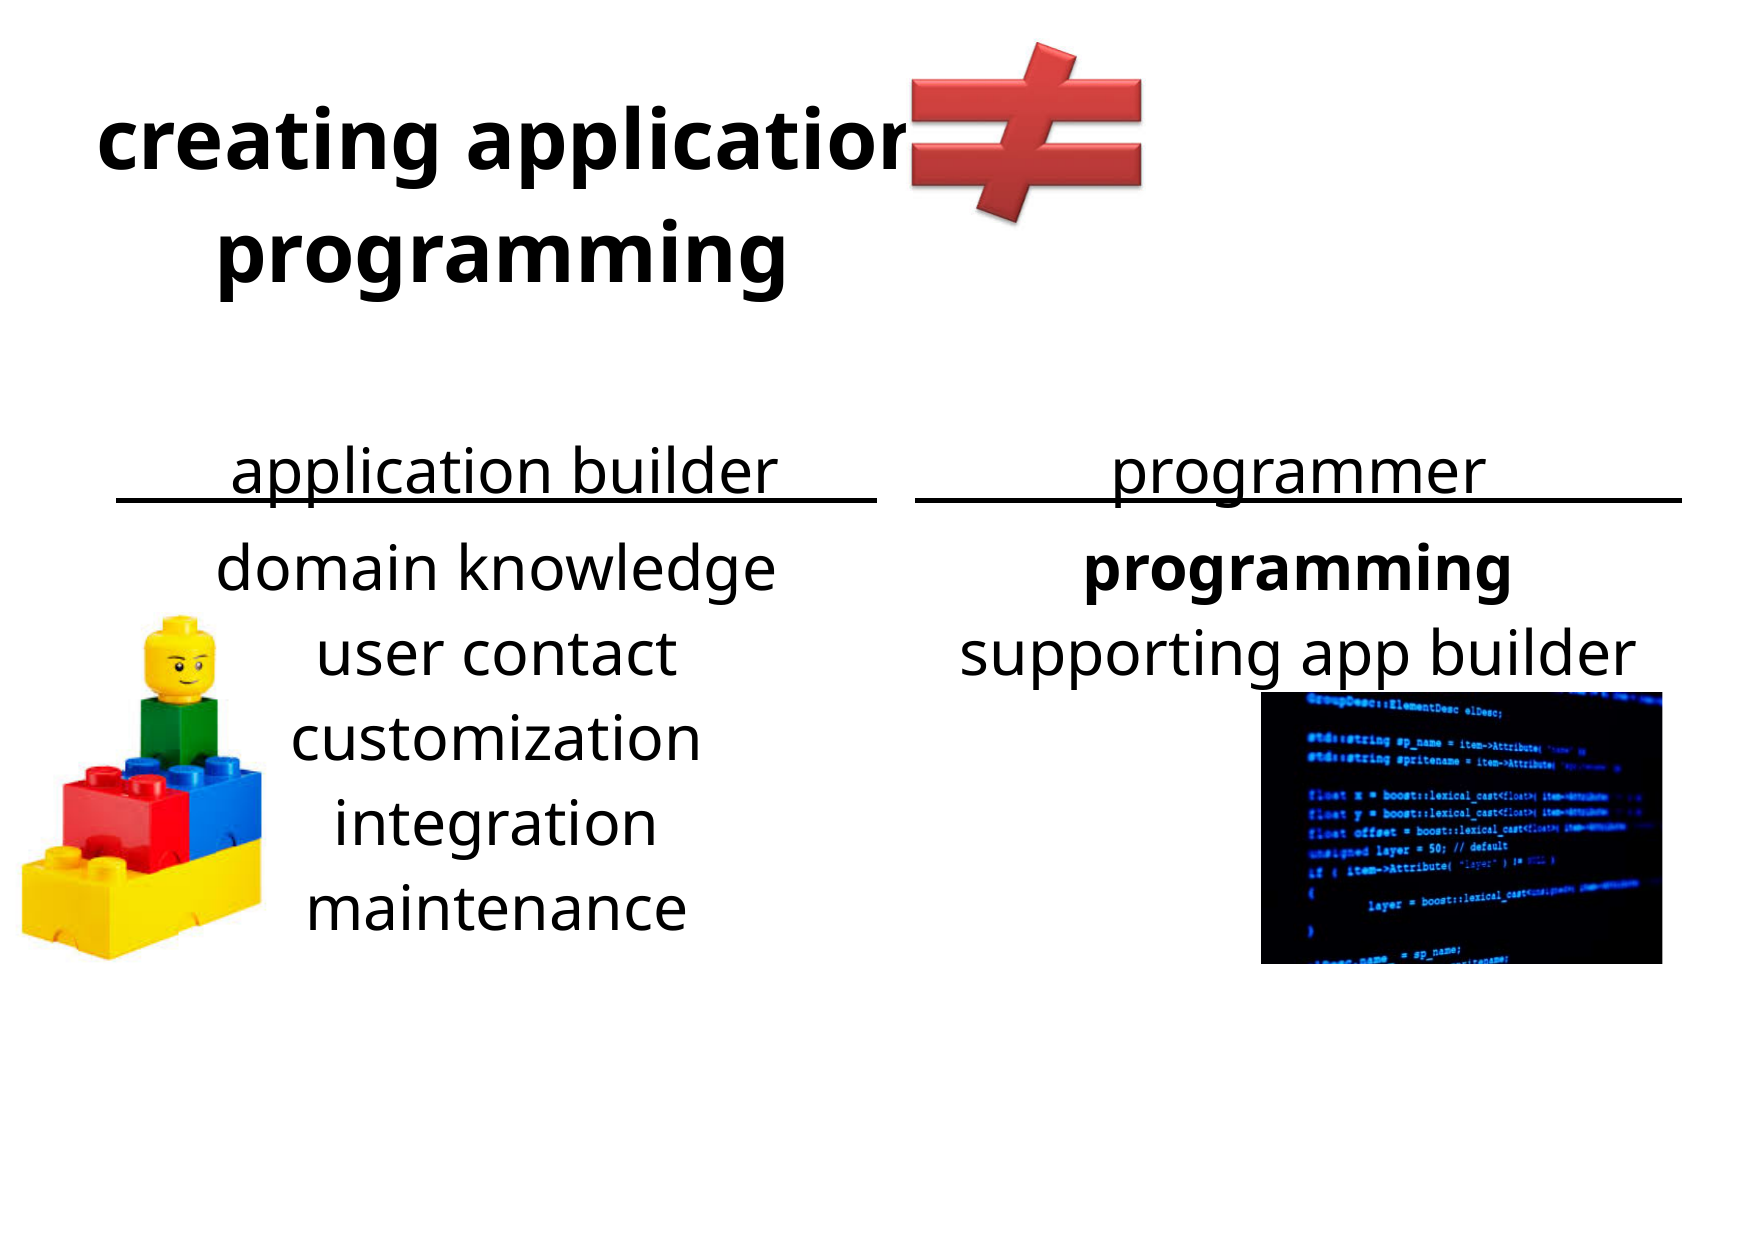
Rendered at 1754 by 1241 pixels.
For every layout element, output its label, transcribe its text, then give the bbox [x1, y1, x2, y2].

table_cell domain knowledge user contact customization integration maintenance [96, 518, 897, 954]
picture [905, 38, 1148, 233]
picture [1261, 692, 1663, 964]
table_header application builder [96, 421, 897, 517]
picture [11, 612, 282, 964]
table_cell programming supporting app builder [898, 518, 1699, 954]
table_header programmer [898, 421, 1699, 517]
text creating application programming [96, 80, 1699, 307]
